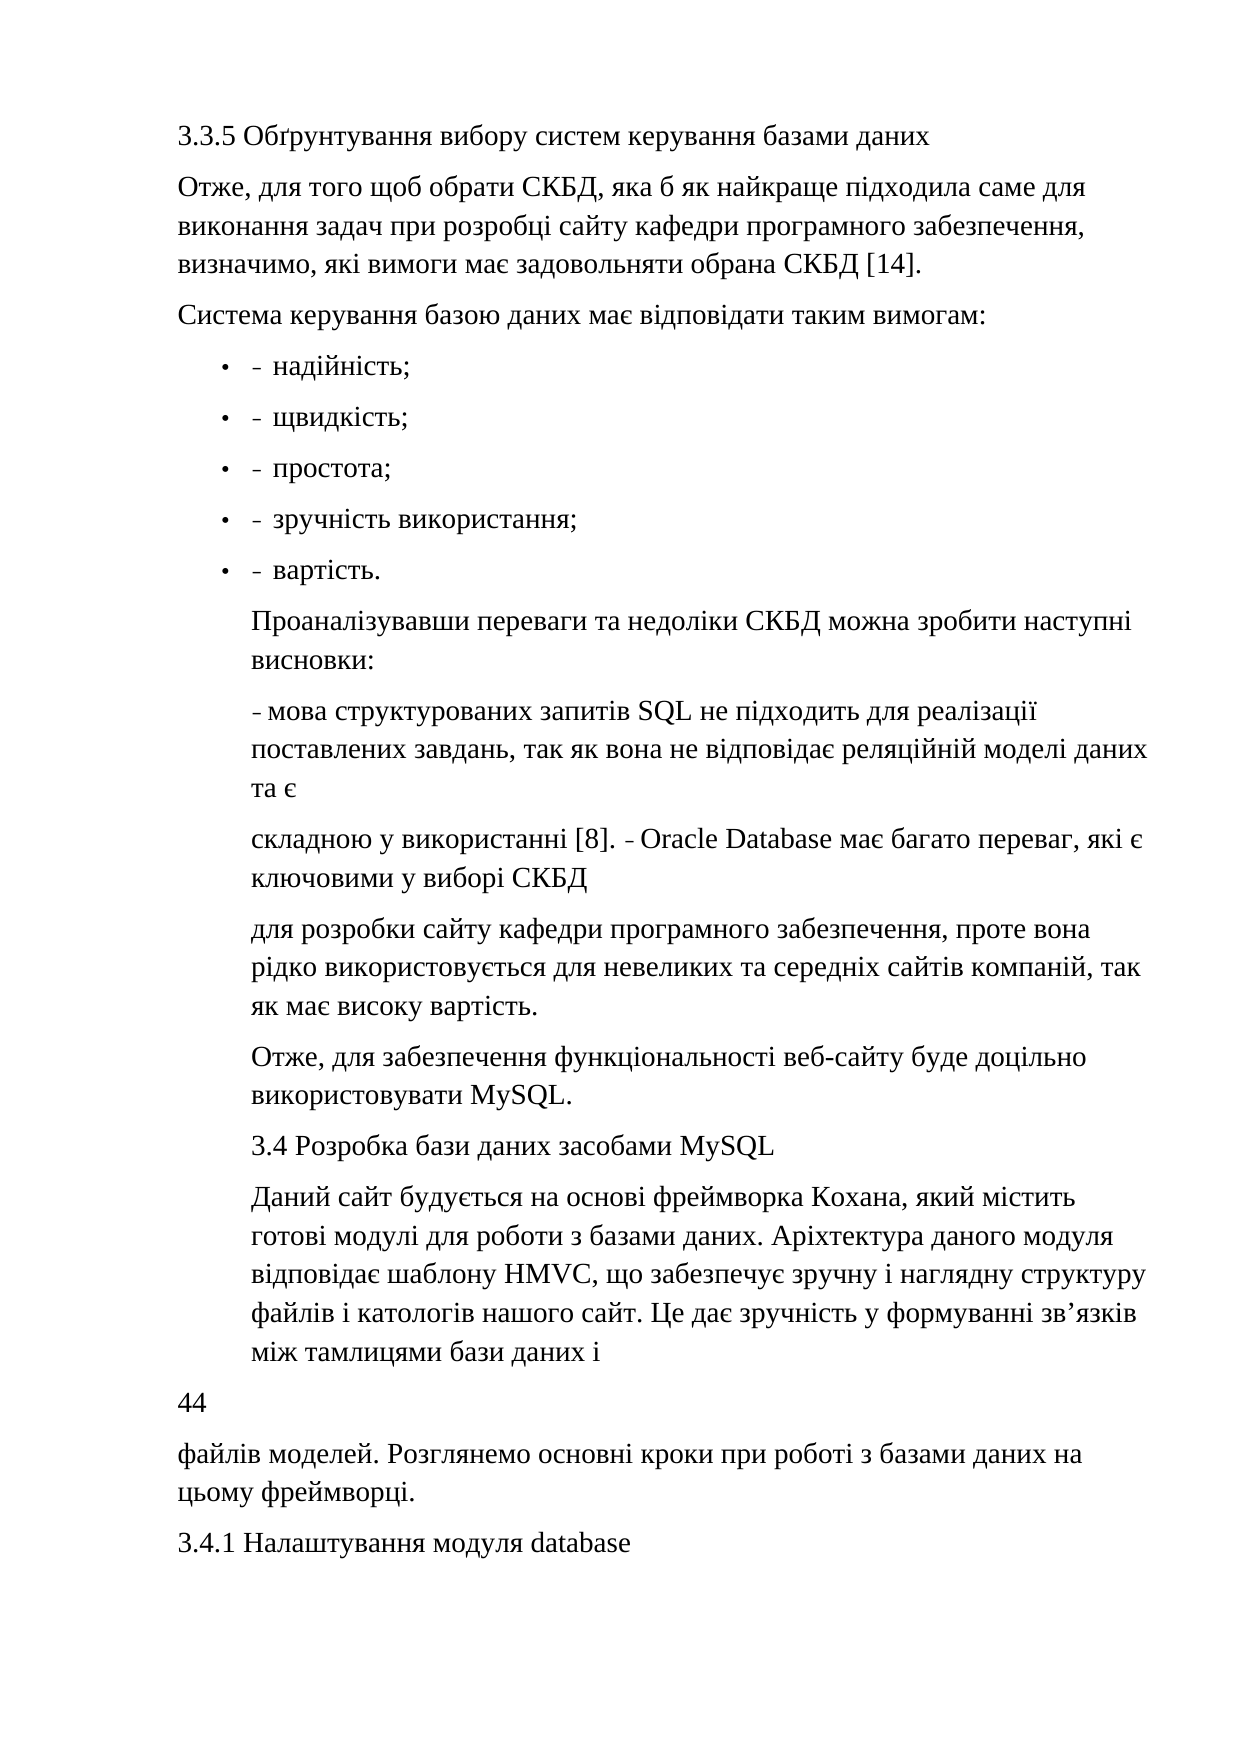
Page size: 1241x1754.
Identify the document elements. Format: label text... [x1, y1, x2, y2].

list – простота; [221, 450, 1152, 484]
list – мова структурованих запитів SQL не підходить для реалізації поставлених завдань, так як вона не відповідає реляційній моделі даних та є [221, 693, 1152, 804]
list – надійність; [221, 348, 1152, 382]
text Отже, для того щоб обрати СКБД, яка б як найкраще підходила саме для виконання задач при розробці сайту кафедри програмного забезпечення, визначимо, які вимоги має задовольняти обрана СКБД [14]. [177, 169, 1152, 280]
text файлів моделей. Розглянемо основні кроки при роботі з базами даних на цьому фреймворці. [177, 1436, 1152, 1508]
list 3.4 Розробка бази даних засобами MySQL [221, 1128, 1152, 1162]
text 3.4.1 Налаштування модуля database [177, 1525, 1152, 1559]
list Отже, для забезпечення функціональності веб-сайту буде доцільно використовувати MySQL. [221, 1039, 1152, 1111]
list – щвидкість; [221, 399, 1152, 433]
list – вартість. [221, 552, 1152, 586]
list – зручність використання; [221, 501, 1152, 535]
text 44 [177, 1385, 1152, 1418]
list Даний сайт будується на основі фреймворка Кохана, який містить готові модулі для роботи з базами даних. Аріхтектура даного модуля відповідає шаблону HMVC, що забезпечує зручну і наглядну структуру файлів і катологів нашого сайт. Це дає зручність у формуванні зв’язків між тамлицями бази даних і [221, 1179, 1152, 1367]
text Система керування базою даних має відповідати таким вимогам: [177, 297, 1152, 331]
list складною у використанні [8]. – Oracle Database має багато переваг, які є ключовими у виборі СКБД [221, 821, 1152, 893]
list для розробки сайту кафедри програмного забезпечення, проте вона рідко використовується для невеликих та середніх сайтів компаній, так як має високу вартість. [221, 911, 1152, 1021]
list Проаналізувавши переваги та недоліки СКБД можна зробити наступні висновки: [221, 603, 1152, 676]
text 3.3.5 Обґрунтування вибору систем керування базами даних [177, 118, 1152, 152]
